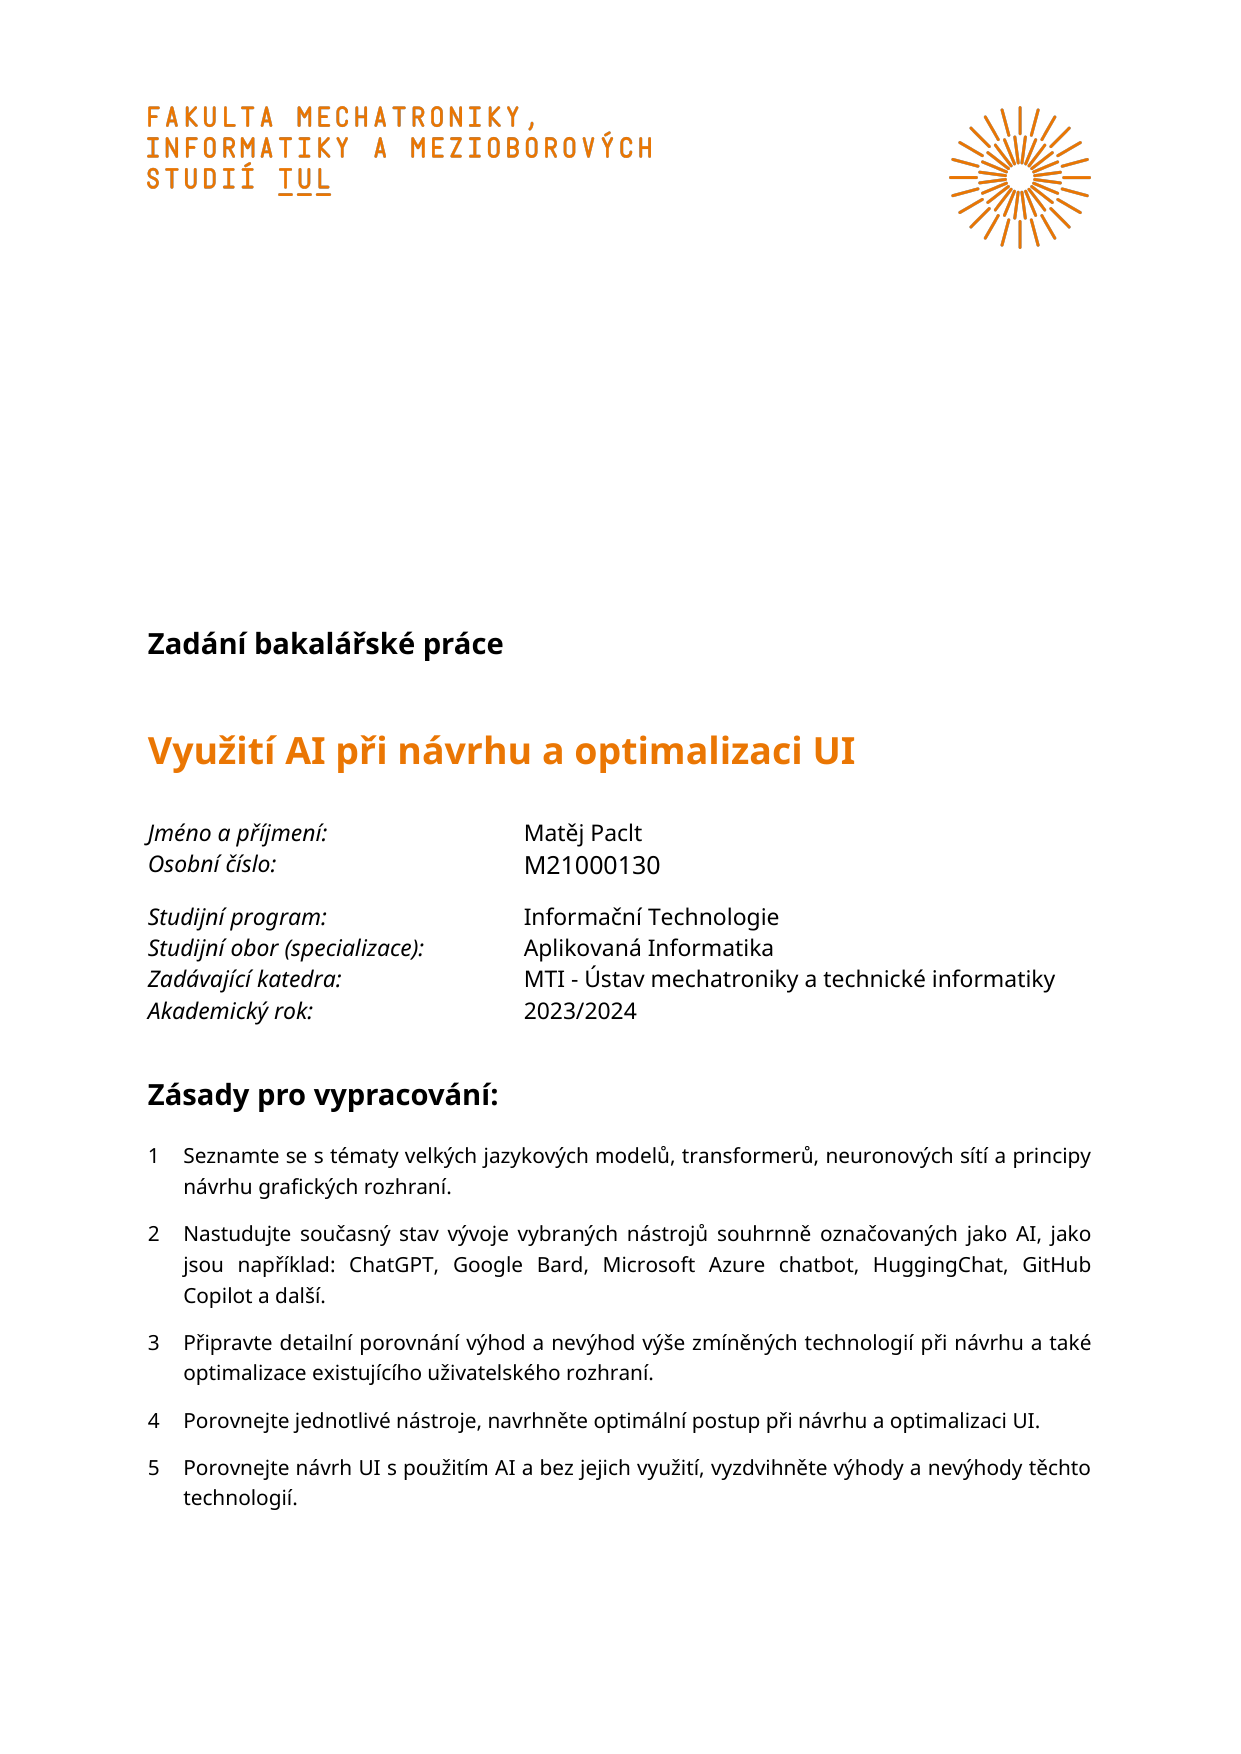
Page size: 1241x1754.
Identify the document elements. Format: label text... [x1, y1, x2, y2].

table_cell Zadávající katedra: [148, 964, 523, 995]
table_cell Informační Technologie [524, 901, 1092, 932]
table_header Jméno a příjmení: [148, 817, 523, 848]
list Porovnejte jednotlivé nástroje, navrhněte optimální postup při návrhu a optimalizaci UI. [148, 1406, 1092, 1434]
list Nastudujte současný stav vývoje vybraných nástrojů souhrnně označovaných jako AI, jako jsou například: ChatGPT, Google Bard, Microsoft Azure chatbot, HuggingChat, GitHub Copilot a další. [148, 1219, 1092, 1309]
table_cell Aplikovaná Informatika [524, 932, 1092, 963]
subtitle Zásady pro vypracování: [148, 1074, 1092, 1113]
table_header Matěj Paclt [524, 817, 1092, 848]
table_cell Studijní program: [148, 901, 523, 932]
table_cell Studijní obor (specializace): [148, 932, 523, 963]
picture [949, 106, 1091, 249]
table_cell Akademický rok: [148, 995, 523, 1057]
list Připravte detailní porovnání výhod a nevýhod výše zmíněných technologií při návrhu a také optimalizace existujícího uživatelského rozhraní. [148, 1328, 1092, 1387]
list Porovnejte návrh UI s použitím AI a bez jejich využití, vyzdvihněte výhody a nevýhody těchto technologií. [148, 1453, 1092, 1512]
table_cell 2023/2024 [524, 995, 1092, 1057]
subtitle Zadání bakalářské práce [148, 623, 1092, 663]
picture [147, 106, 651, 196]
title Využití AI při návrhu a optimalizaci UI [148, 724, 1092, 775]
list Seznamte se s tématy velkých jazykových modelů, transformerů, neuronových sítí a principy návrhu grafických rozhraní. [148, 1142, 1092, 1201]
table_cell MTI - Ústav mechatroniky a technické informatiky [524, 964, 1092, 995]
table_cell M21000130 [524, 848, 1092, 901]
table_cell Osobní číslo: [148, 848, 523, 901]
